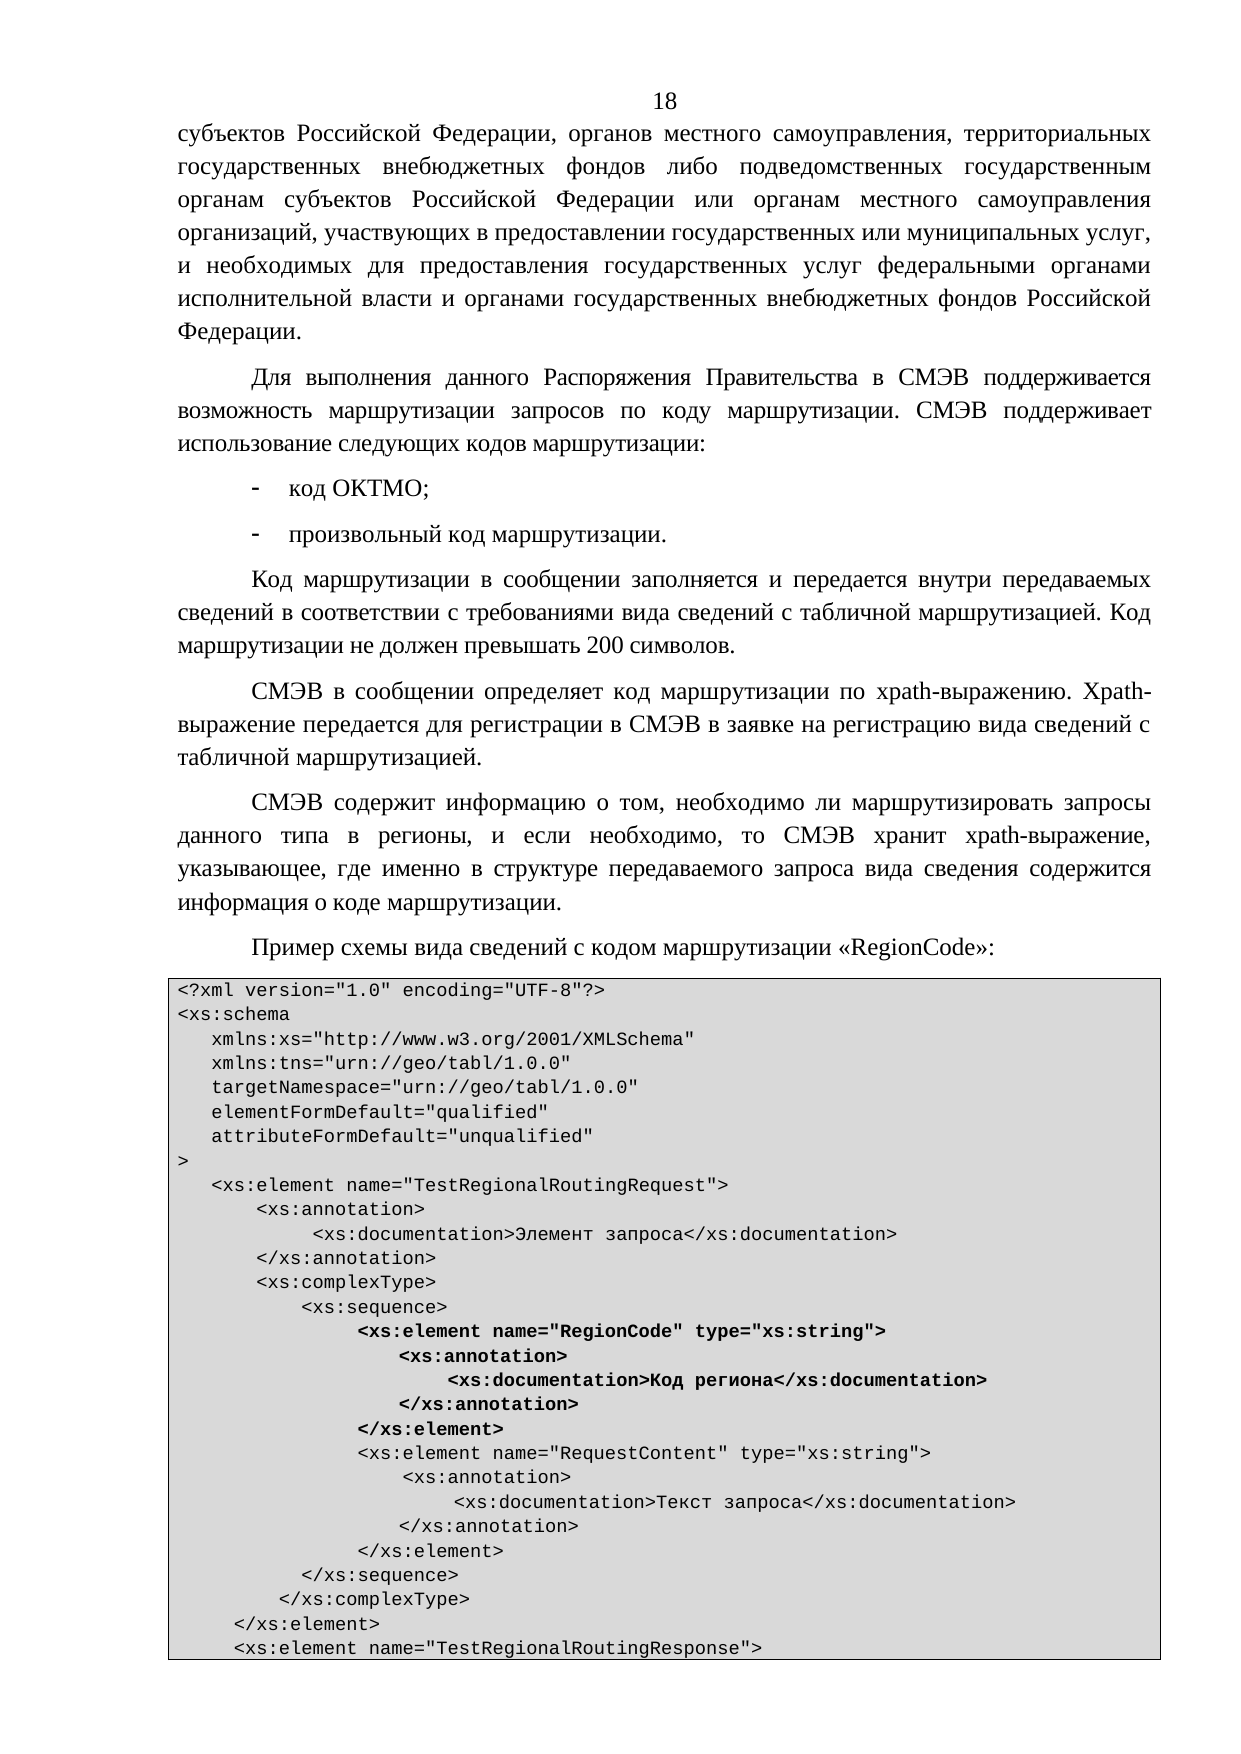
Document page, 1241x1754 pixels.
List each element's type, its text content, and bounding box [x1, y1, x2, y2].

text <xs:annotation> [169, 1465, 1160, 1489]
text <xs:sequence> [169, 1294, 1160, 1319]
text </xs:annotation> [169, 1514, 1160, 1538]
text Пример схемы вида сведений с кодом маршрутизации «RegionCode»: [177, 932, 1152, 961]
text </xs:annotation> [169, 1392, 1160, 1416]
text targetNamespace="urn://geo/tabl/1.0.0" [169, 1075, 1160, 1099]
text <xs:annotation> [169, 1343, 1160, 1368]
text <?xml version="1.0" encoding="UTF-8"?> [169, 979, 1160, 1002]
list произвольный код маршрутизации. [251, 519, 1152, 548]
text <xs:element name="TestRegionalRoutingResponse"> [169, 1636, 1160, 1659]
text СМЭВ содержит информацию о том, необходимо ли маршрутизировать запросы данного типа в регионы, и если необходимо, то СМЭВ хранит xpath-выражение, указывающее, где именно в структуре передаваемого запроса вида сведения содержится информация о коде маршрутизации. [177, 787, 1152, 915]
text <xs:element name="RequestContent" type="xs:string"> [169, 1441, 1160, 1465]
text </xs:element> [169, 1611, 1160, 1636]
text xmlns:tns="urn://geo/tabl/1.0.0" [169, 1051, 1160, 1075]
text <xs:schema [169, 1002, 1160, 1026]
text </xs:element> [169, 1538, 1160, 1563]
text <xs:element name="TestRegionalRoutingRequest"> [169, 1173, 1160, 1197]
text <xs:documentation>Элемент запроса</xs:documentation> [169, 1221, 1160, 1246]
text <xs:annotation> [169, 1197, 1160, 1221]
text <xs:documentation>Текст запроса</xs:documentation> [169, 1489, 1160, 1514]
text <xs:documentation>Код региона</xs:documentation> [169, 1368, 1160, 1392]
text субъектов Российской Федерации, органов местного самоуправления, территориальных государственных внебюджетных фондов либо подведомственных государственным органам субъектов Российской Федерации или органам местного самоуправления организаций, участвующих в предоставлении государственных или муниципальных услуг, и необходимых для предоставления государственных услуг федеральными органами исполнительной власти и органами государственных внебюджетных фондов Российской Федерации. [177, 118, 1152, 345]
text Код маршрутизации в сообщении заполняется и передается внутри передаваемых сведений в соответствии с требованиями вида сведений с табличной маршрутизацией. Код маршрутизации не должен превышать 200 символов. [177, 564, 1152, 659]
text </xs:element> [169, 1416, 1160, 1441]
text Для выполнения данного Распоряжения Правительства в СМЭВ поддерживается возможность маршрутизации запросов по коду маршрутизации. СМЭВ поддерживает использование следующих кодов маршрутизации: [177, 362, 1152, 457]
text </xs:annotation> [169, 1246, 1160, 1270]
text </xs:sequence> [169, 1563, 1160, 1587]
text > [169, 1148, 1160, 1173]
text СМЭВ в сообщении определяет код маршрутизации по xpath-выражению. Xpath-выражение передается для регистрации в СМЭВ в заявке на регистрацию вида сведений с табличной маршрутизацией. [177, 676, 1152, 771]
list код ОКТМО; [251, 473, 1152, 502]
text elementFormDefault="qualified" [169, 1099, 1160, 1124]
text <xs:complexType> [169, 1270, 1160, 1294]
text attributeFormDefault="unqualified" [169, 1124, 1160, 1148]
text xmlns:xs="http://www.w3.org/2001/XMLSchema" [169, 1026, 1160, 1051]
text <xs:element name="RegionCode" type="xs:string"> [169, 1319, 1160, 1343]
text </xs:complexType> [169, 1587, 1160, 1611]
